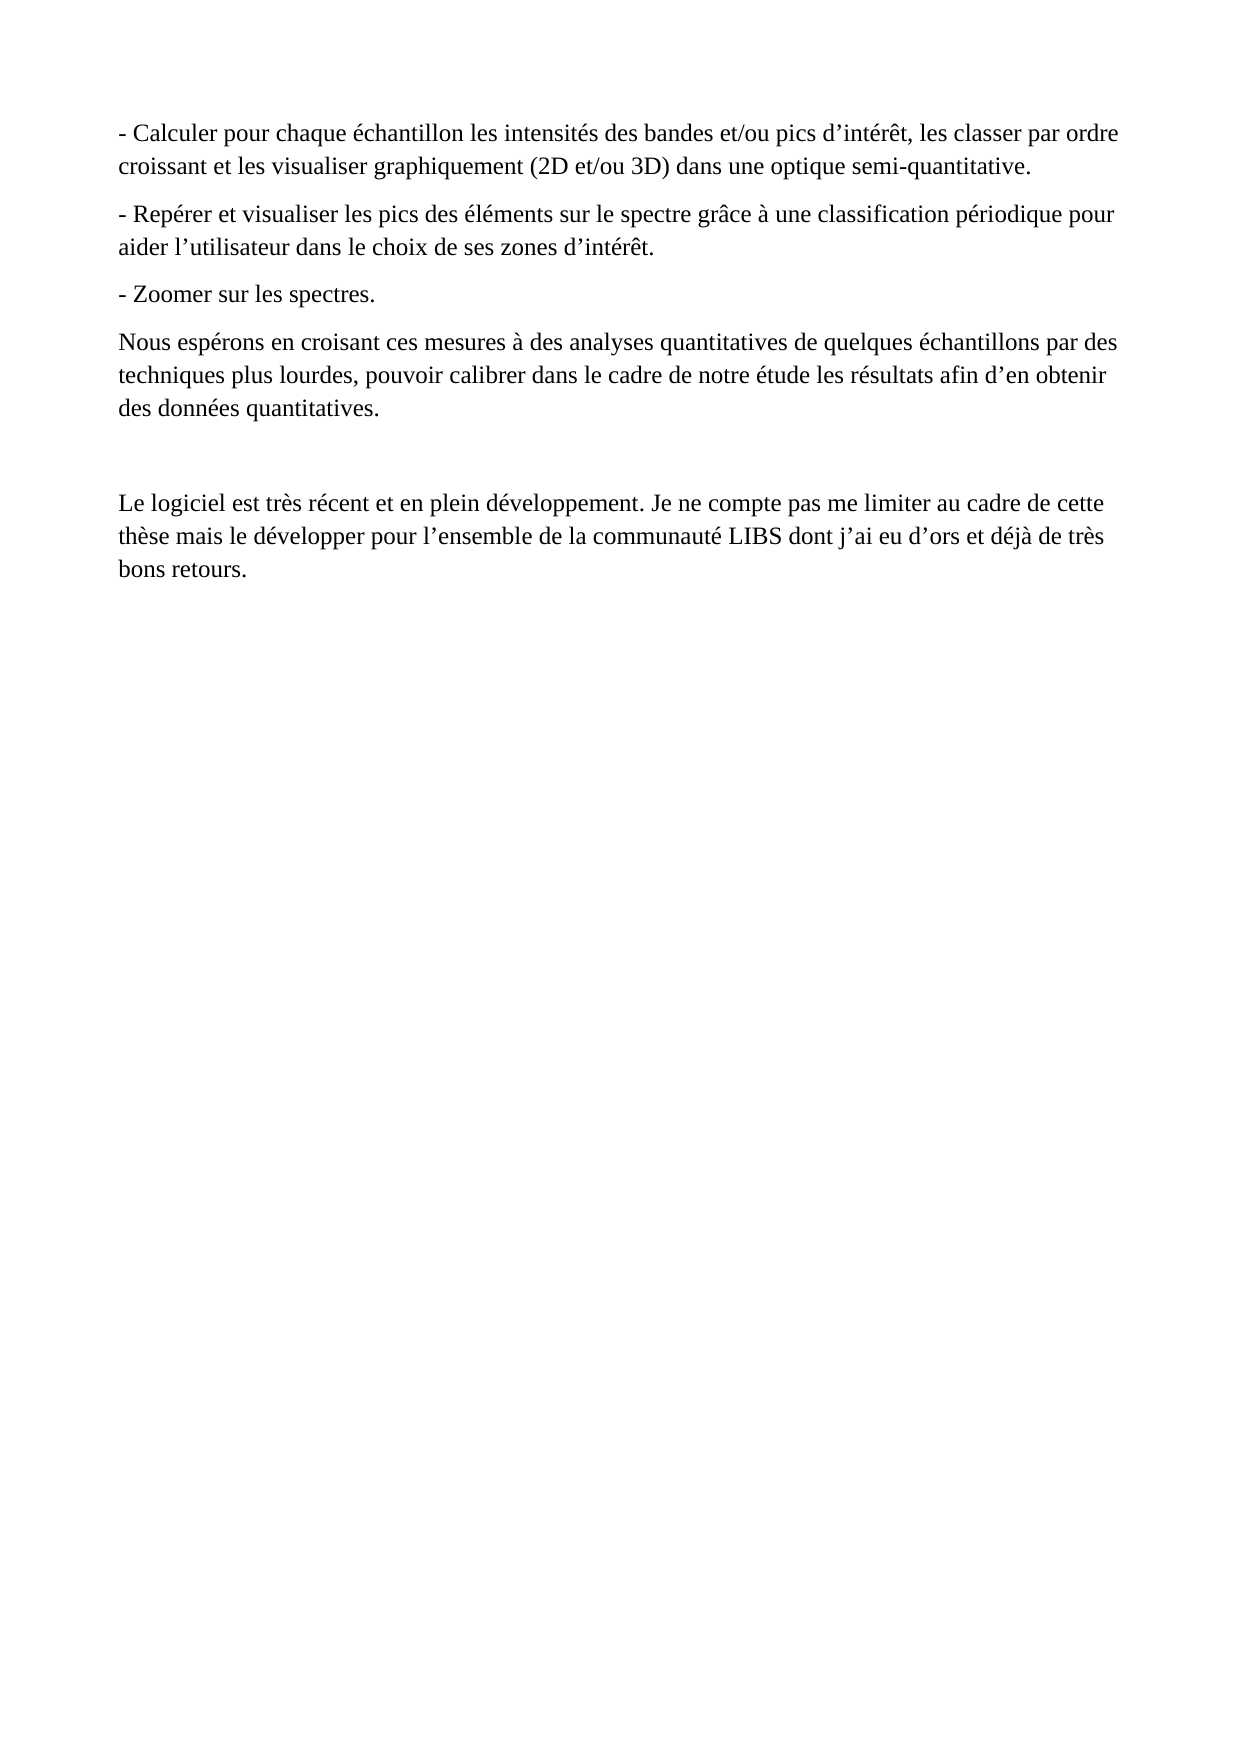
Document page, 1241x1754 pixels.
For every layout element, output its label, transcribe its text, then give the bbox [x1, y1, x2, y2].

text - Calculer pour chaque échantillon les intensités des bandes et/ou pics d’intérêt, les classer par ordre croissant et les visualiser graphiquement (2D et/ou 3D) dans une optique semi-quantitative. [118, 118, 1122, 180]
text Nous espérons en croisant ces mesures à des analyses quantitatives de quelques échantillons par des techniques plus lourdes, pouvoir calibrer dans le cadre de notre étude les résultats afin d’en obtenir des données quantitatives. [118, 327, 1122, 422]
text - Zoomer sur les spectres. [118, 279, 1122, 308]
text Le logiciel est très récent et en plein développement. Je ne compte pas me limiter au cadre de cette thèse mais le développer pour l’ensemble de la communauté LIBS dont j’ai eu d’ors et déjà de très bons retours. [118, 488, 1122, 583]
text - Repérer et visualiser les pics des éléments sur le spectre grâce à une classification périodique pour aider l’utilisateur dans le choix de ses zones d’intérêt. [118, 199, 1122, 261]
